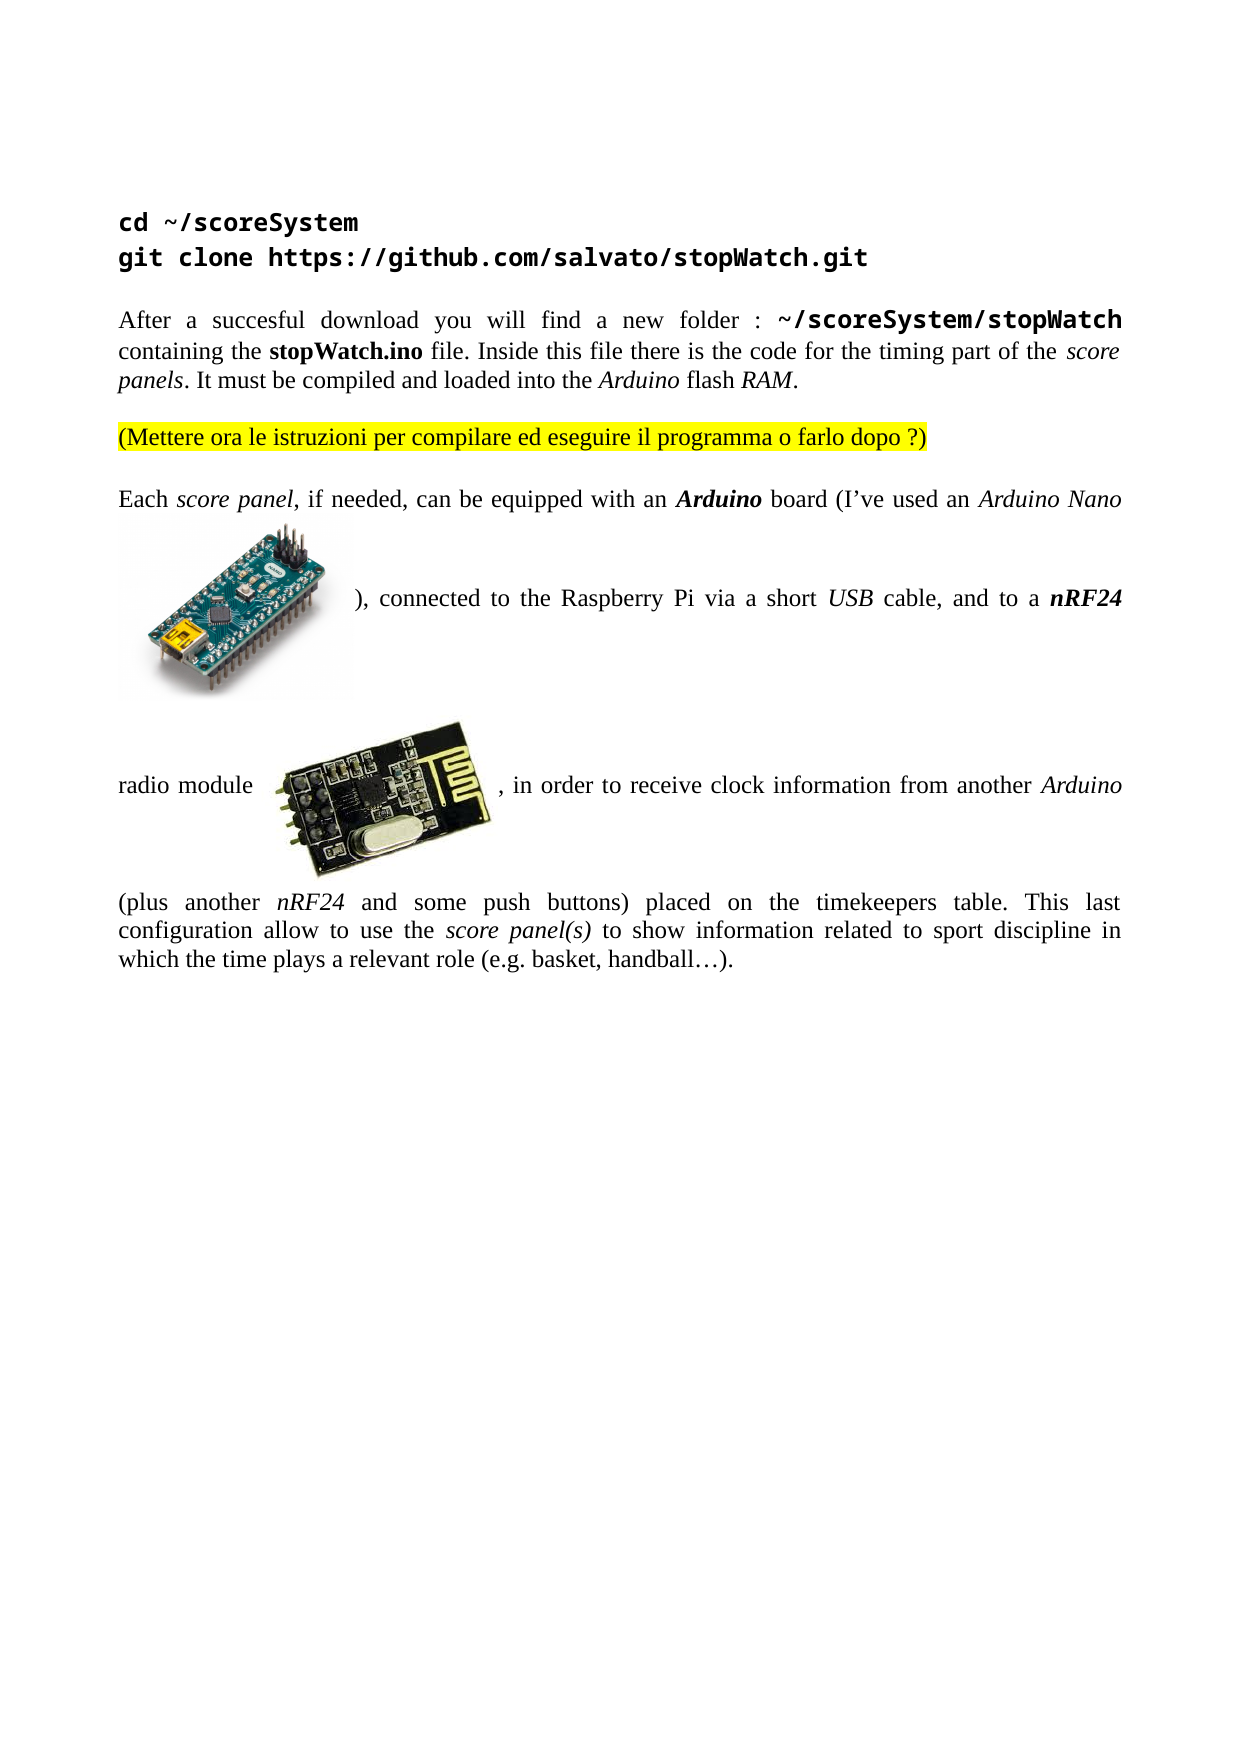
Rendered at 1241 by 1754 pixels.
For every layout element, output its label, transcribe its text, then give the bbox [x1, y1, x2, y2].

text Each score panel, if needed, can be equipped with an Arduino board (I’ve used an Arduino Nano ), connected to the Raspberry Pi via a short USB cable, and to a nRF24 radio module , in order to receive clock information from another Arduino (plus another nRF24 and some push buttons) placed on the timekeepers table. This last configuration allow to use the score panel(s) to show information related to sport discipline in which the time plays a relevant role (e.g. basket, handball…). [118, 484, 1122, 973]
text git clone https://github.com/salvato/stopWatch.git [118, 239, 1122, 273]
text cd ~/scoreSystem [118, 205, 1122, 239]
picture [118, 513, 498, 887]
text After a succesful download you will find a new folder : ~/scoreSystem/stopWatch containing the stopWatch.ino file. Inside this file there is the code for the timing part of the score panels. It must be compiled and loaded into the Arduino flash RAM. [118, 302, 1122, 393]
text (Mettere ora le istruzioni per compilare ed eseguire il programma o farlo dopo ?) [118, 422, 1122, 451]
